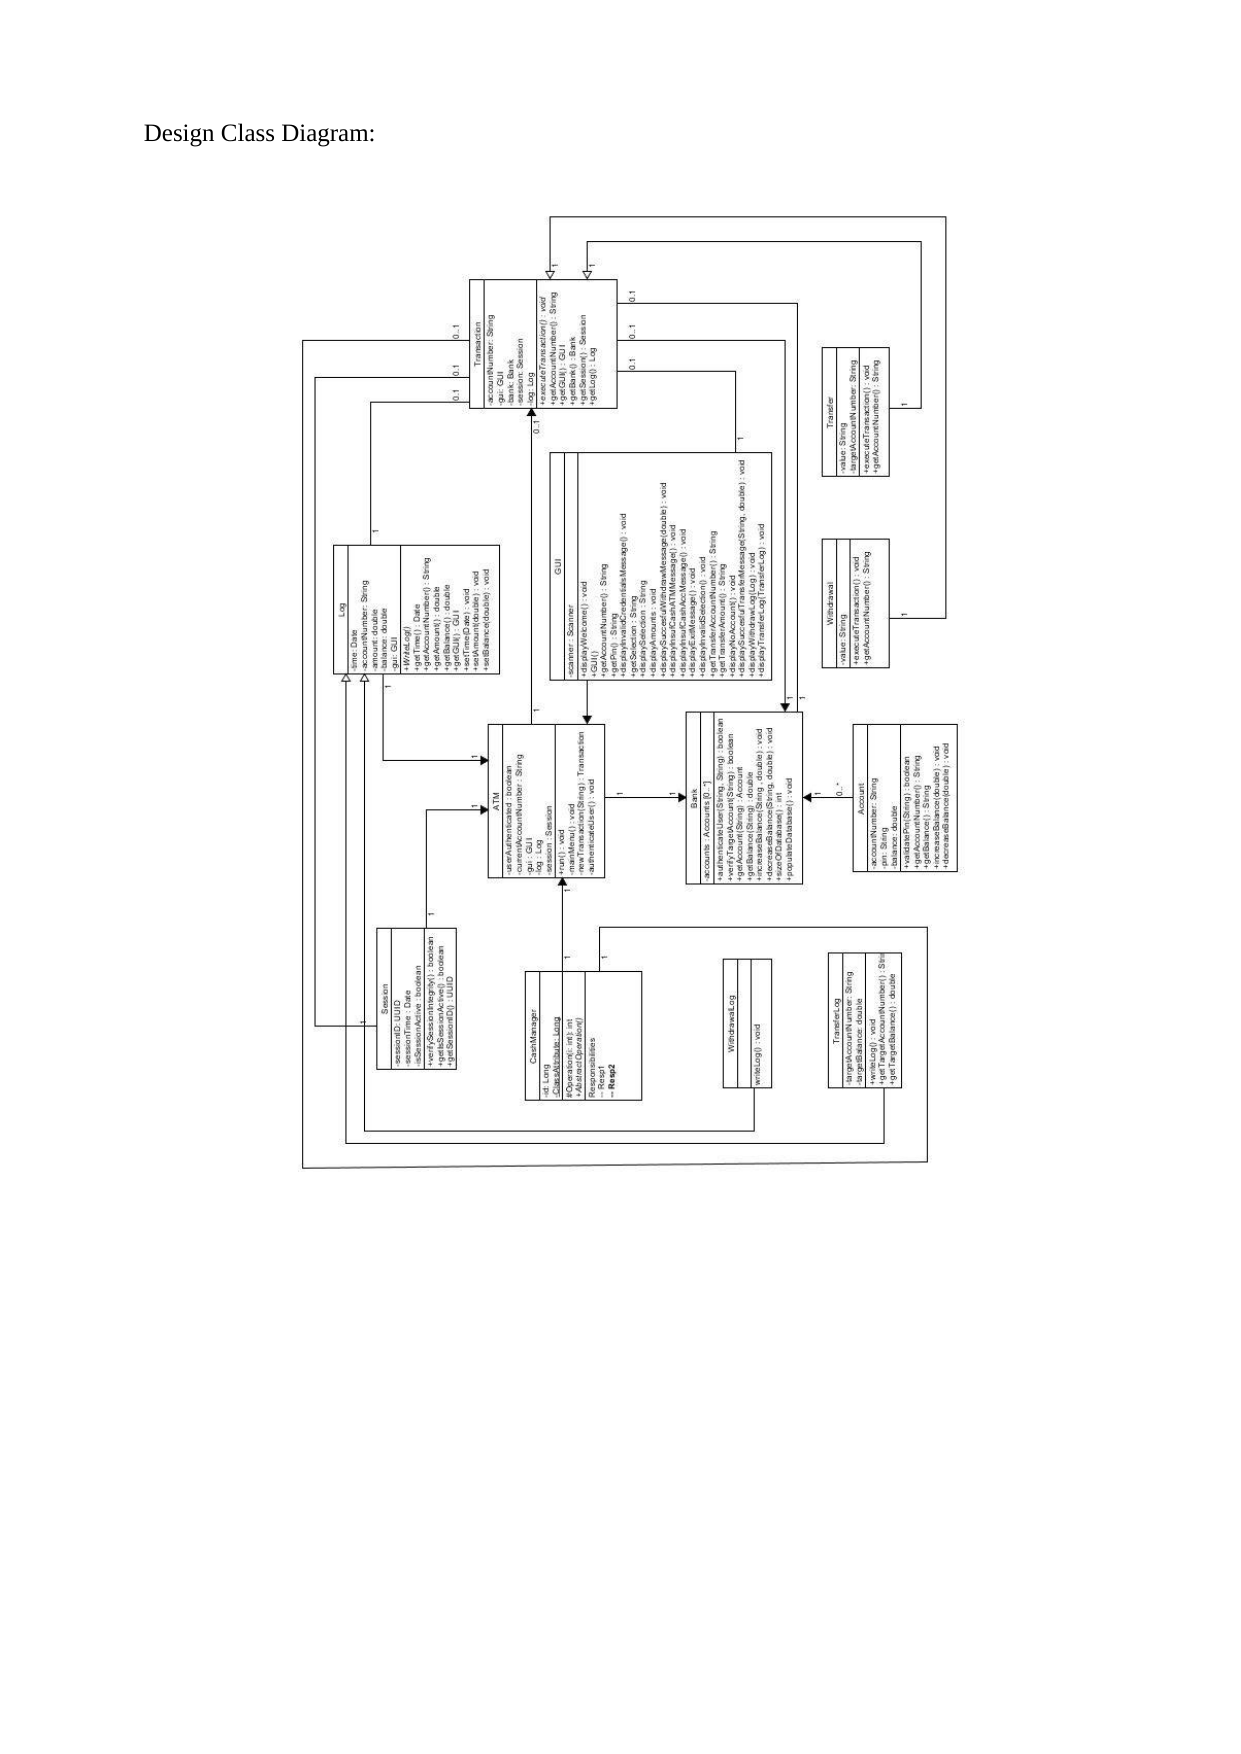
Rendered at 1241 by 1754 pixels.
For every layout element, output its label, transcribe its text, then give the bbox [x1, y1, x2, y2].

text Design Class Diagram: [144, 118, 1119, 147]
picture [297, 204, 966, 1180]
